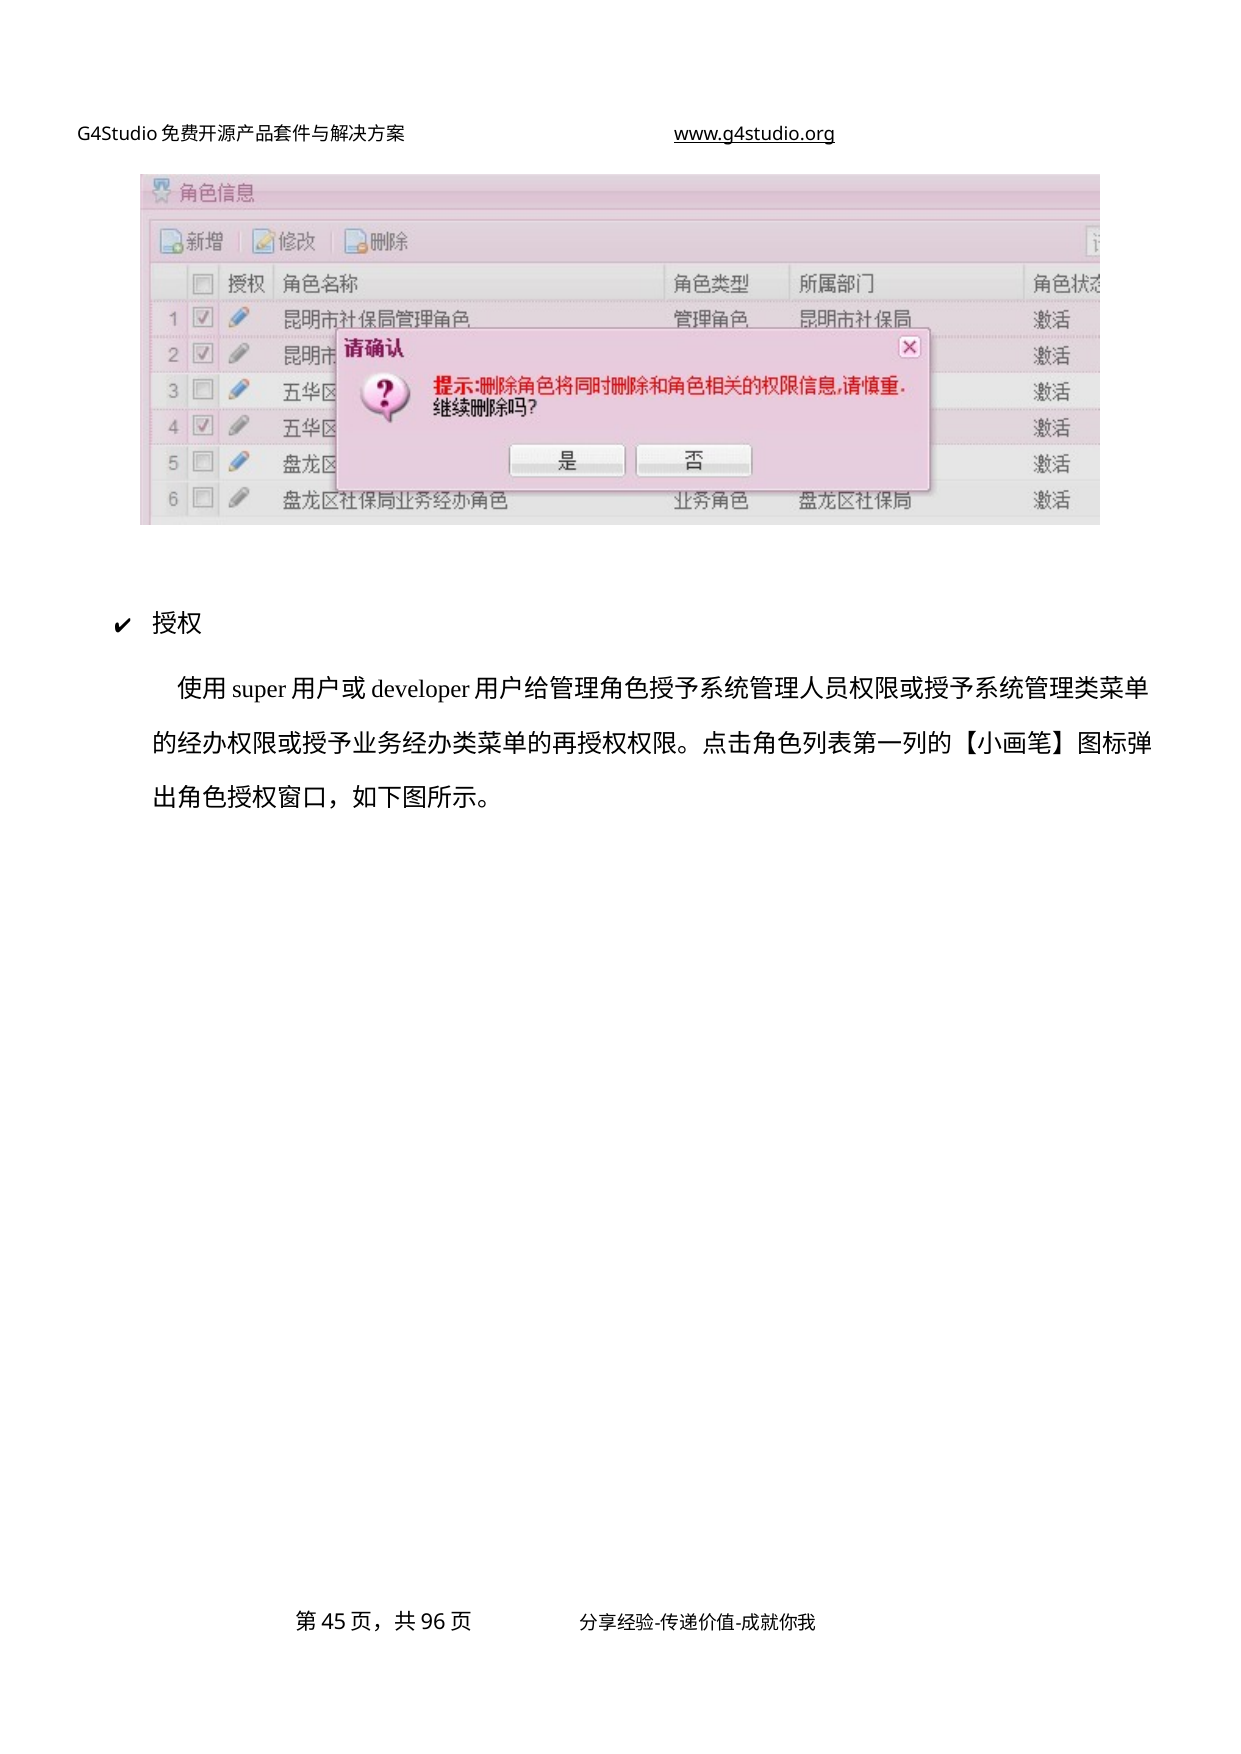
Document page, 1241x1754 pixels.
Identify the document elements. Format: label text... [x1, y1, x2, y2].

list 使用super用户或developer用户给管理角色授予系统管理人员权限或授予系统管理类菜单的经办权限或授予业务经办类菜单的再授权权限。点击角色列表第一列的【小画笔】图标弹出角色授权窗口，如下图所示。 [114, 669, 1163, 814]
list 授权 [114, 605, 1163, 639]
picture [140, 174, 1100, 525]
